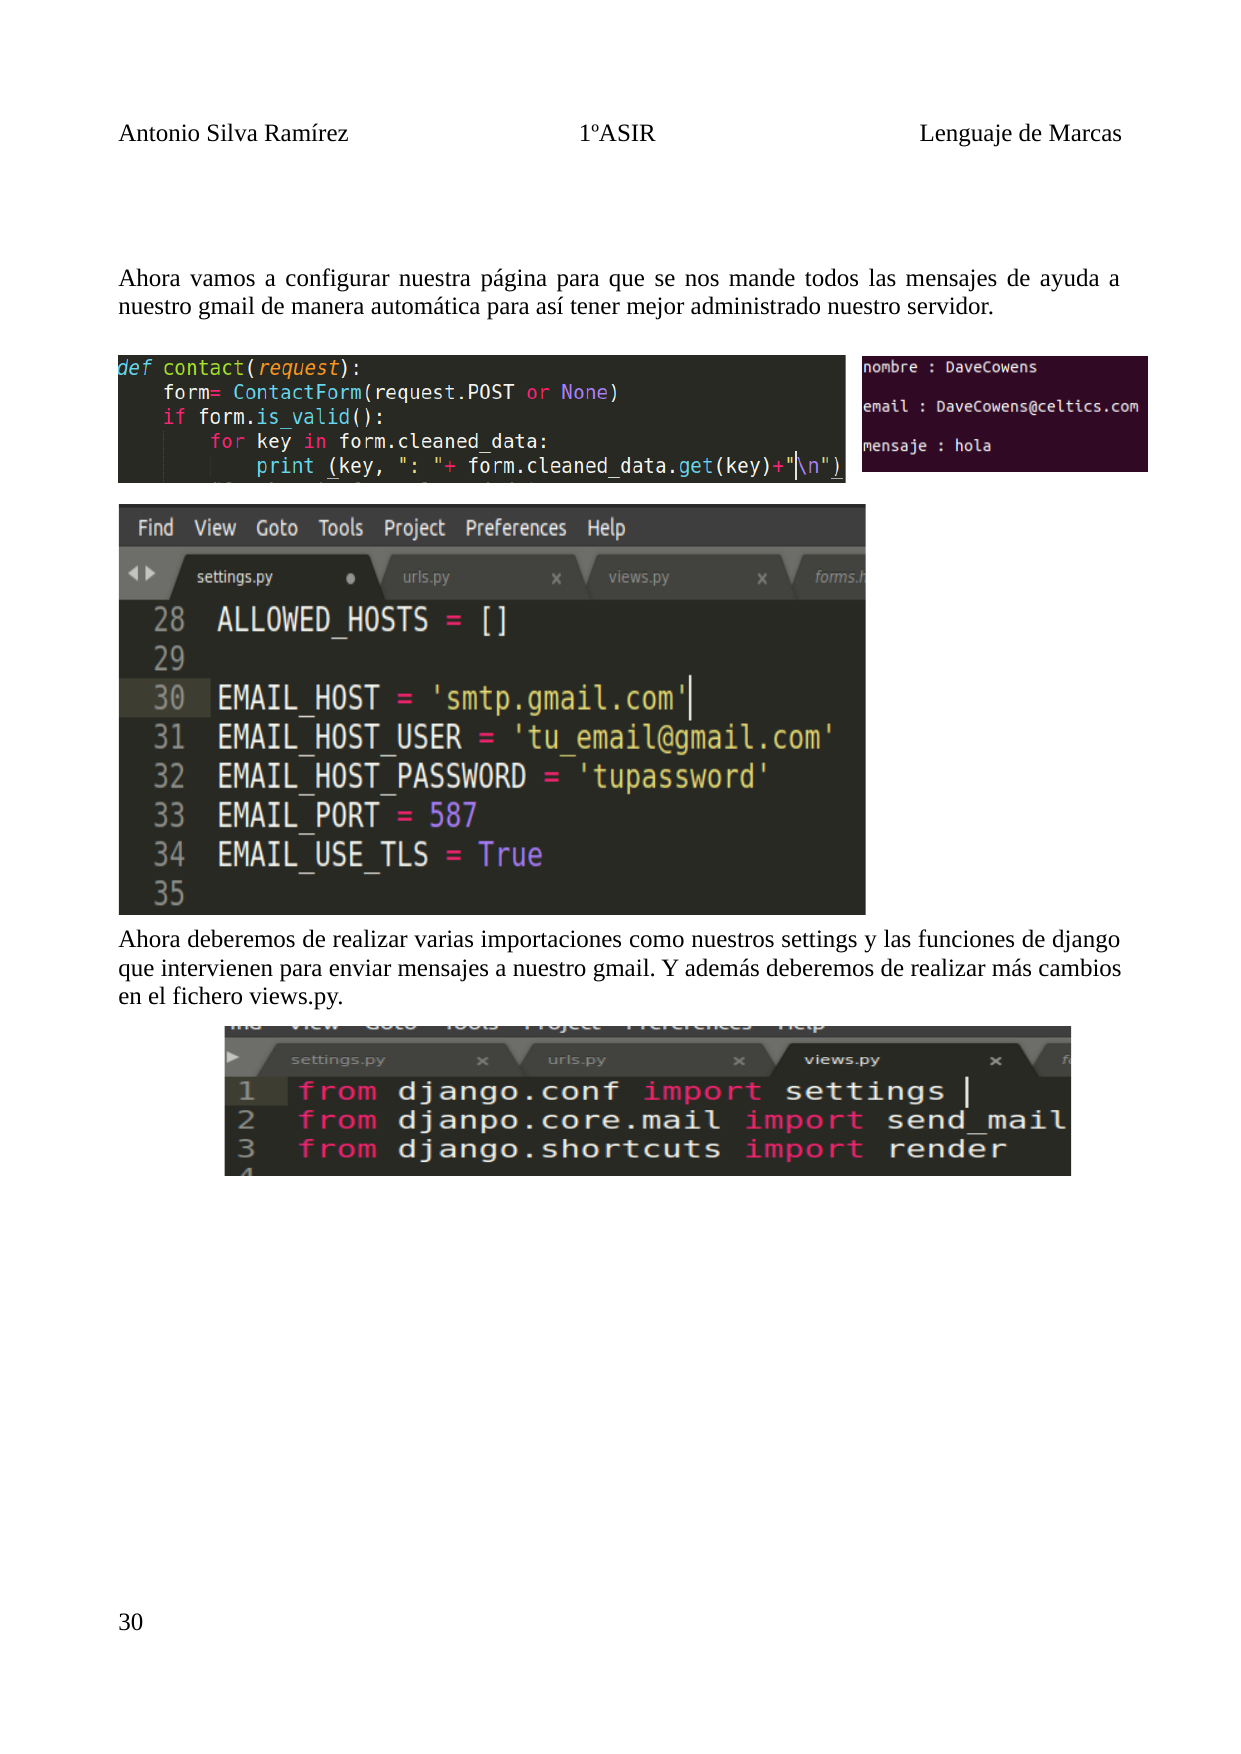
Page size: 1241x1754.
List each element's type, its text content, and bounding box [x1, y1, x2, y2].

picture [862, 356, 1148, 472]
picture [118, 355, 846, 483]
picture [224, 1026, 1072, 1176]
text Ahora vamos a configurar nuestra página para que se nos mande todos las mensajes de ayuda a nuestro gmail de manera automática para así tener mejor administrado nuestro servidor. [118, 263, 1122, 320]
text Ahora deberemos de realizar varias importaciones como nuestros settings y las funciones de django que intervienen para enviar mensajes a nuestro gmail. Y además deberemos de realizar más cambios en el fichero views.py. [118, 924, 1122, 1010]
picture [118, 504, 866, 915]
